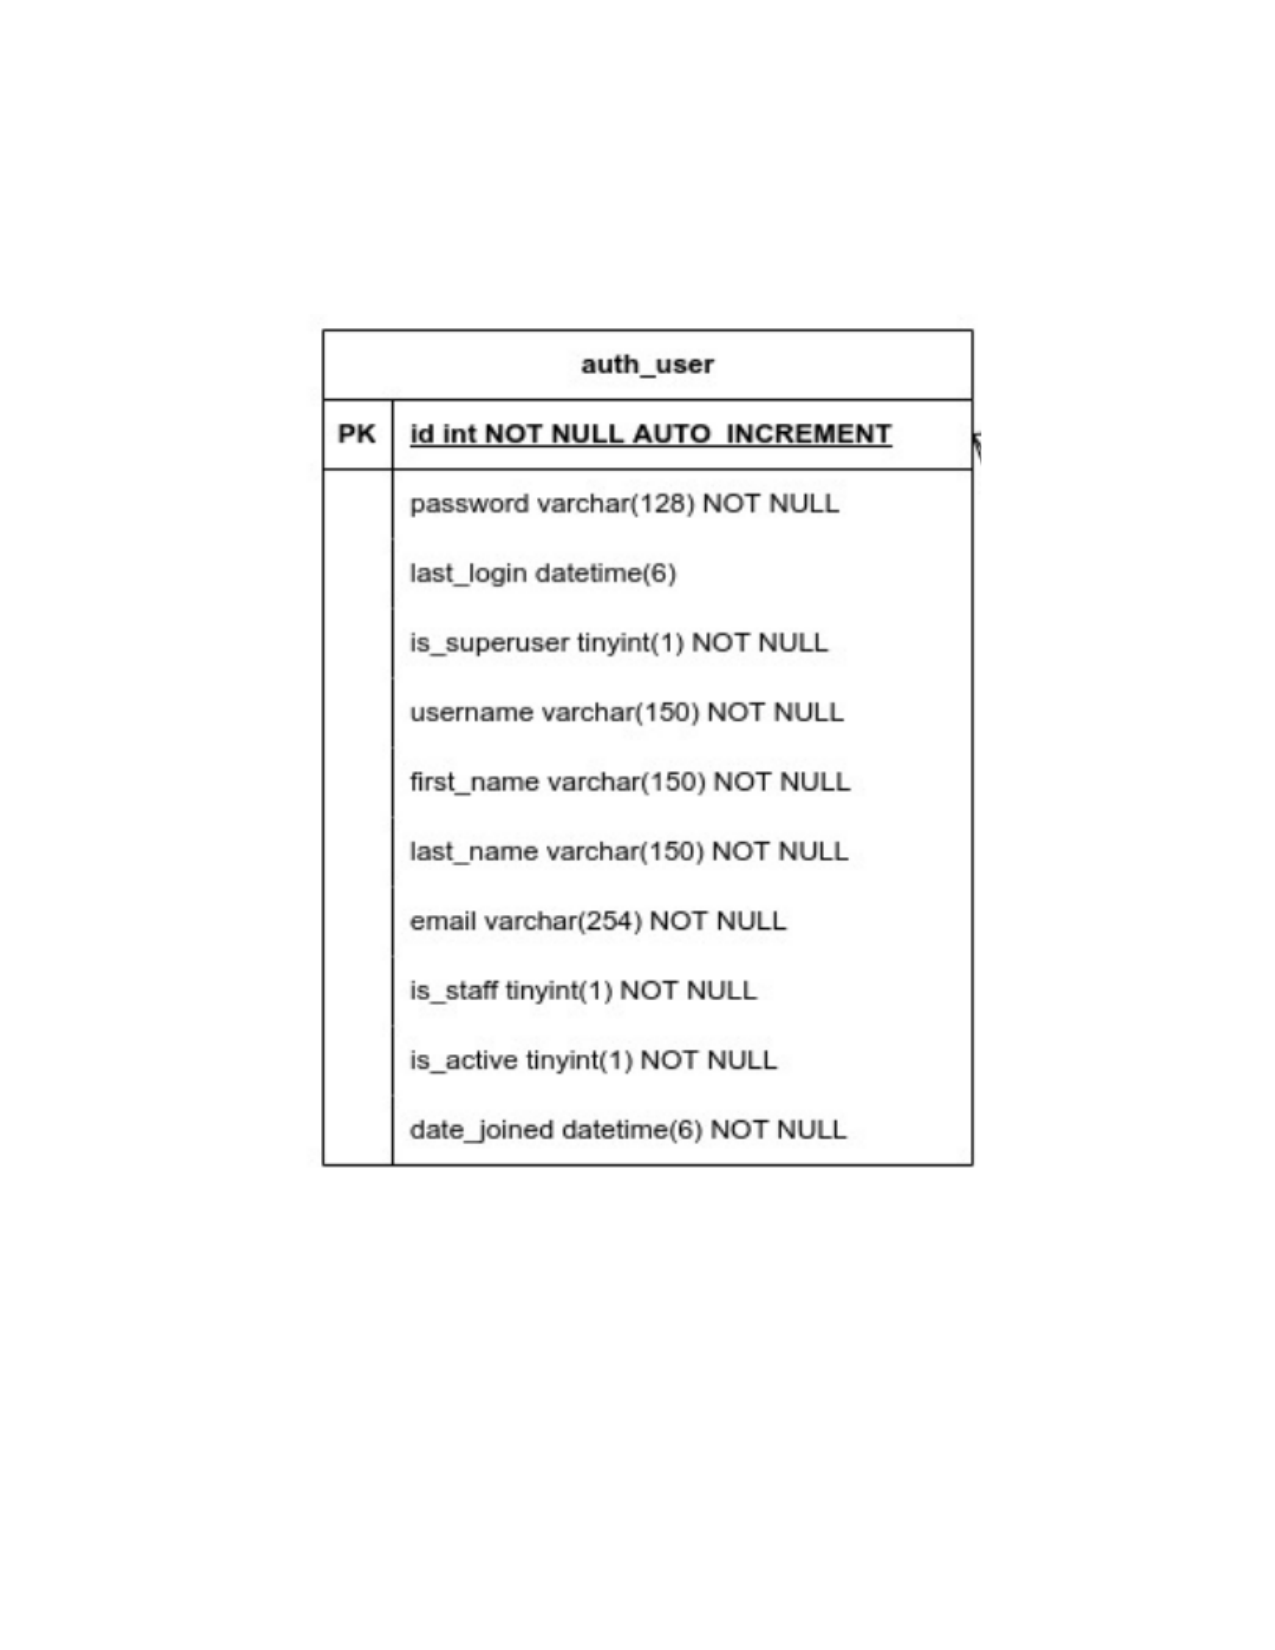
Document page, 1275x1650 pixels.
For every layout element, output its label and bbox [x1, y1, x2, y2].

picture [284, 314, 982, 1249]
